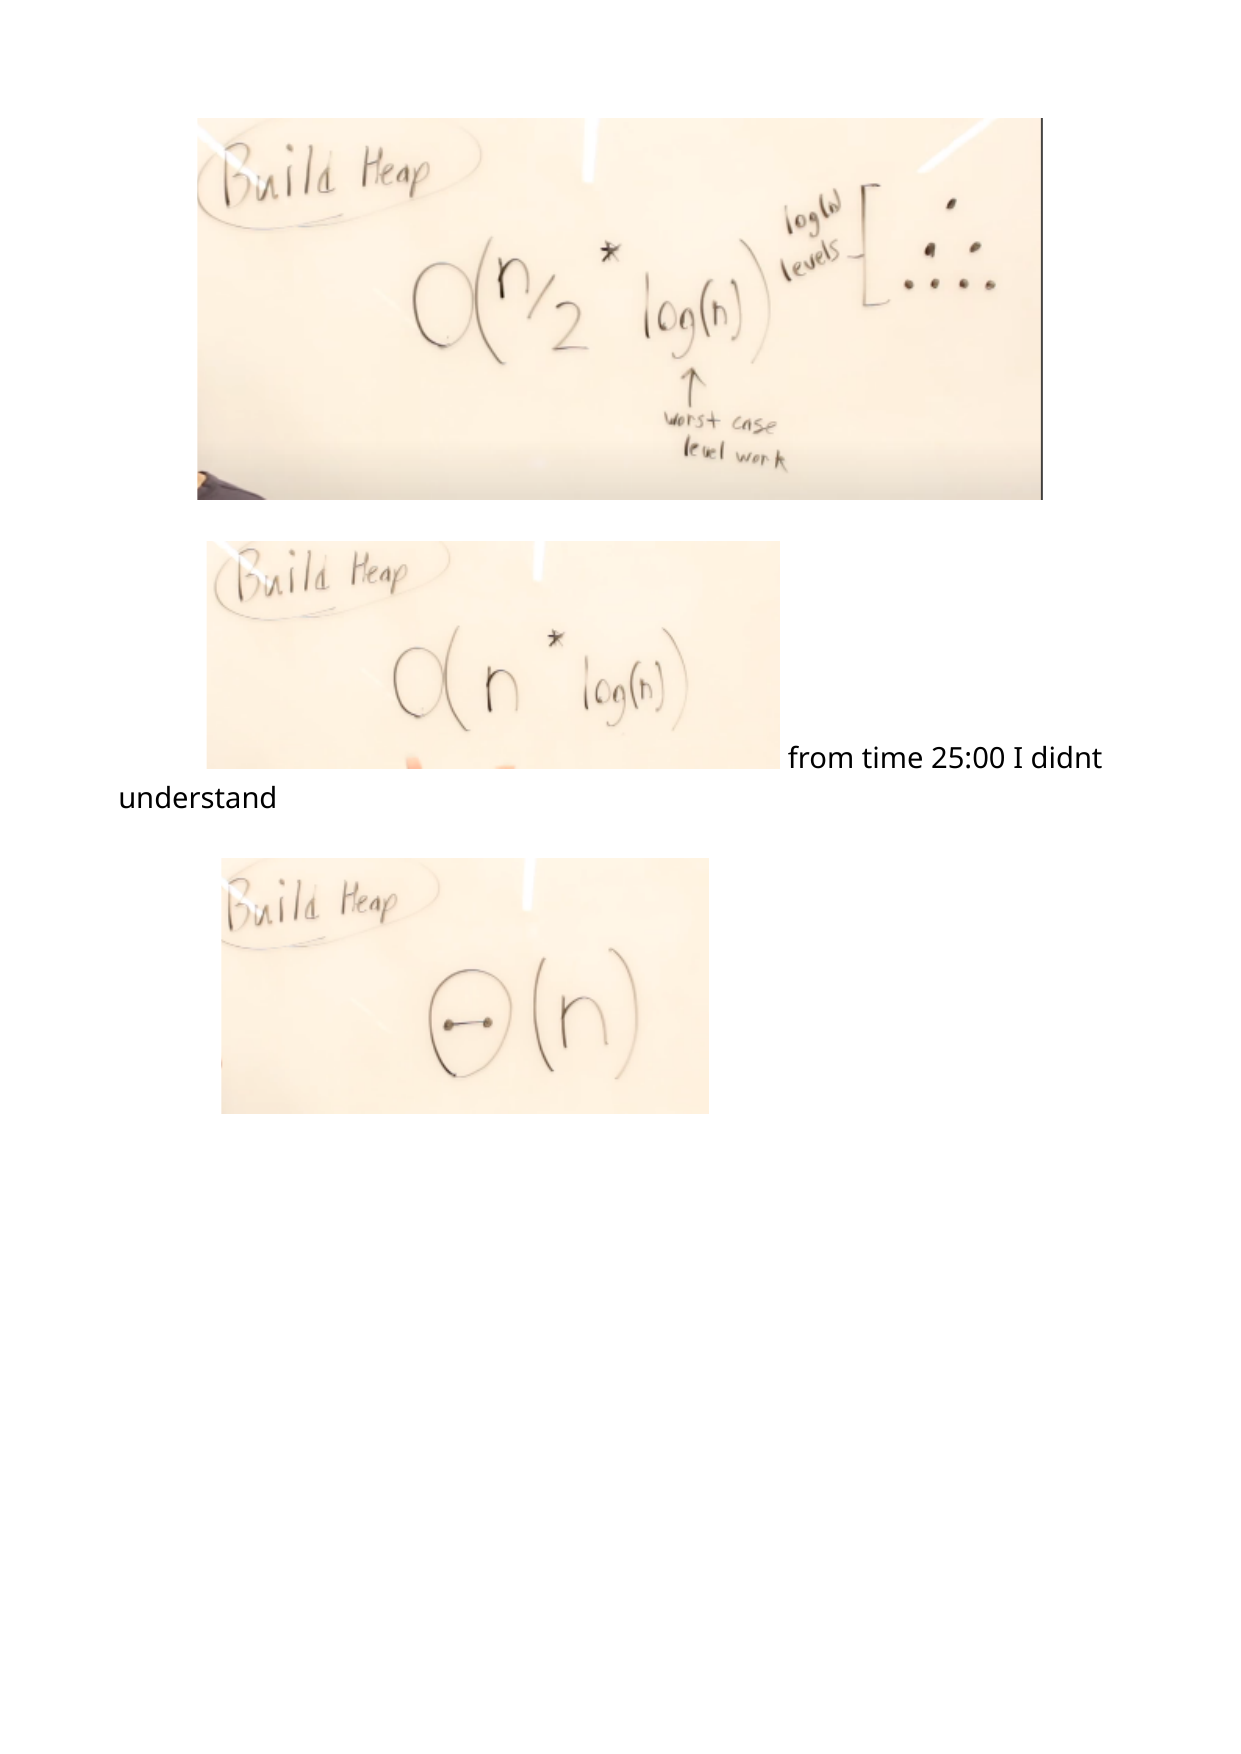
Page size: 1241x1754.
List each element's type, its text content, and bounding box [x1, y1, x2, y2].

picture [206, 541, 780, 769]
picture [221, 858, 709, 1114]
picture [197, 118, 1043, 500]
text from time 25:00 I didnt understand [118, 737, 1122, 817]
